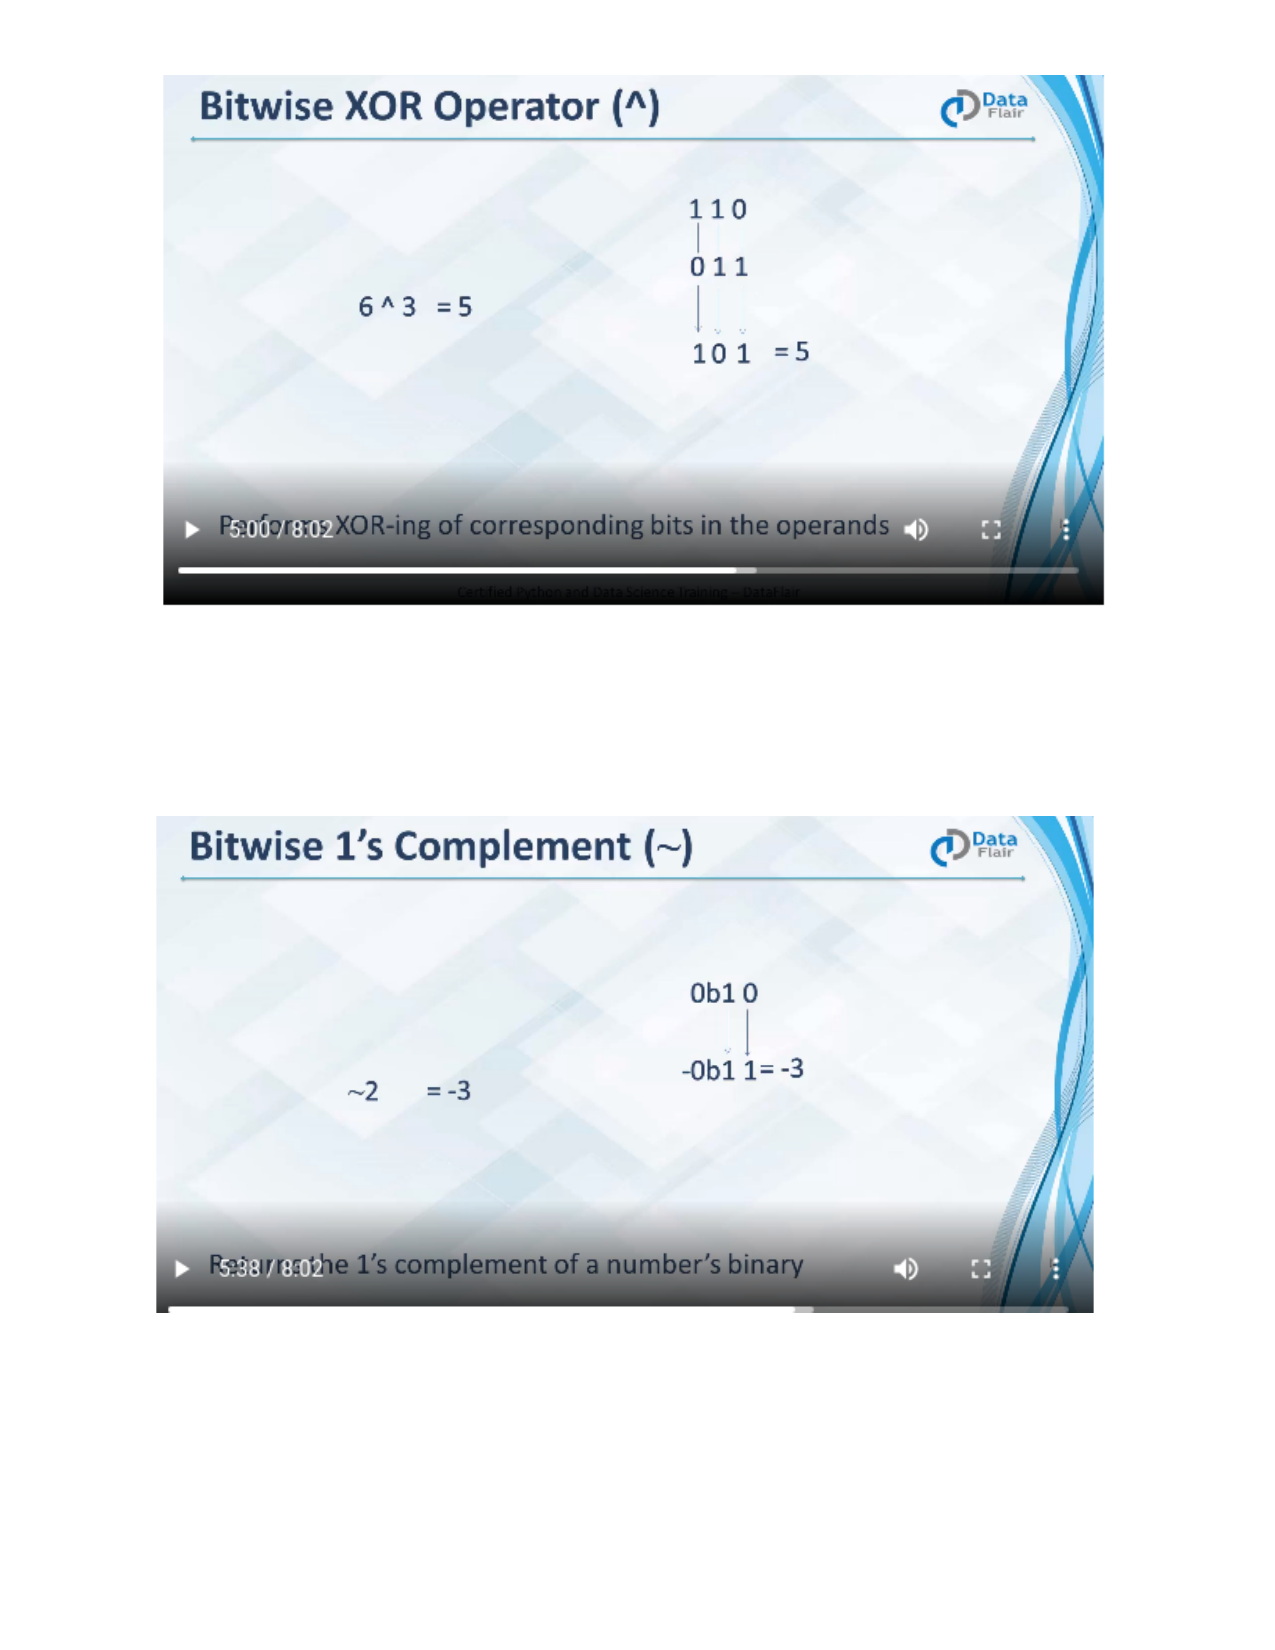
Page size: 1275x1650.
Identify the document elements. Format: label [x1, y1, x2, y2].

picture [163, 75, 1112, 613]
picture [156, 816, 1119, 1313]
